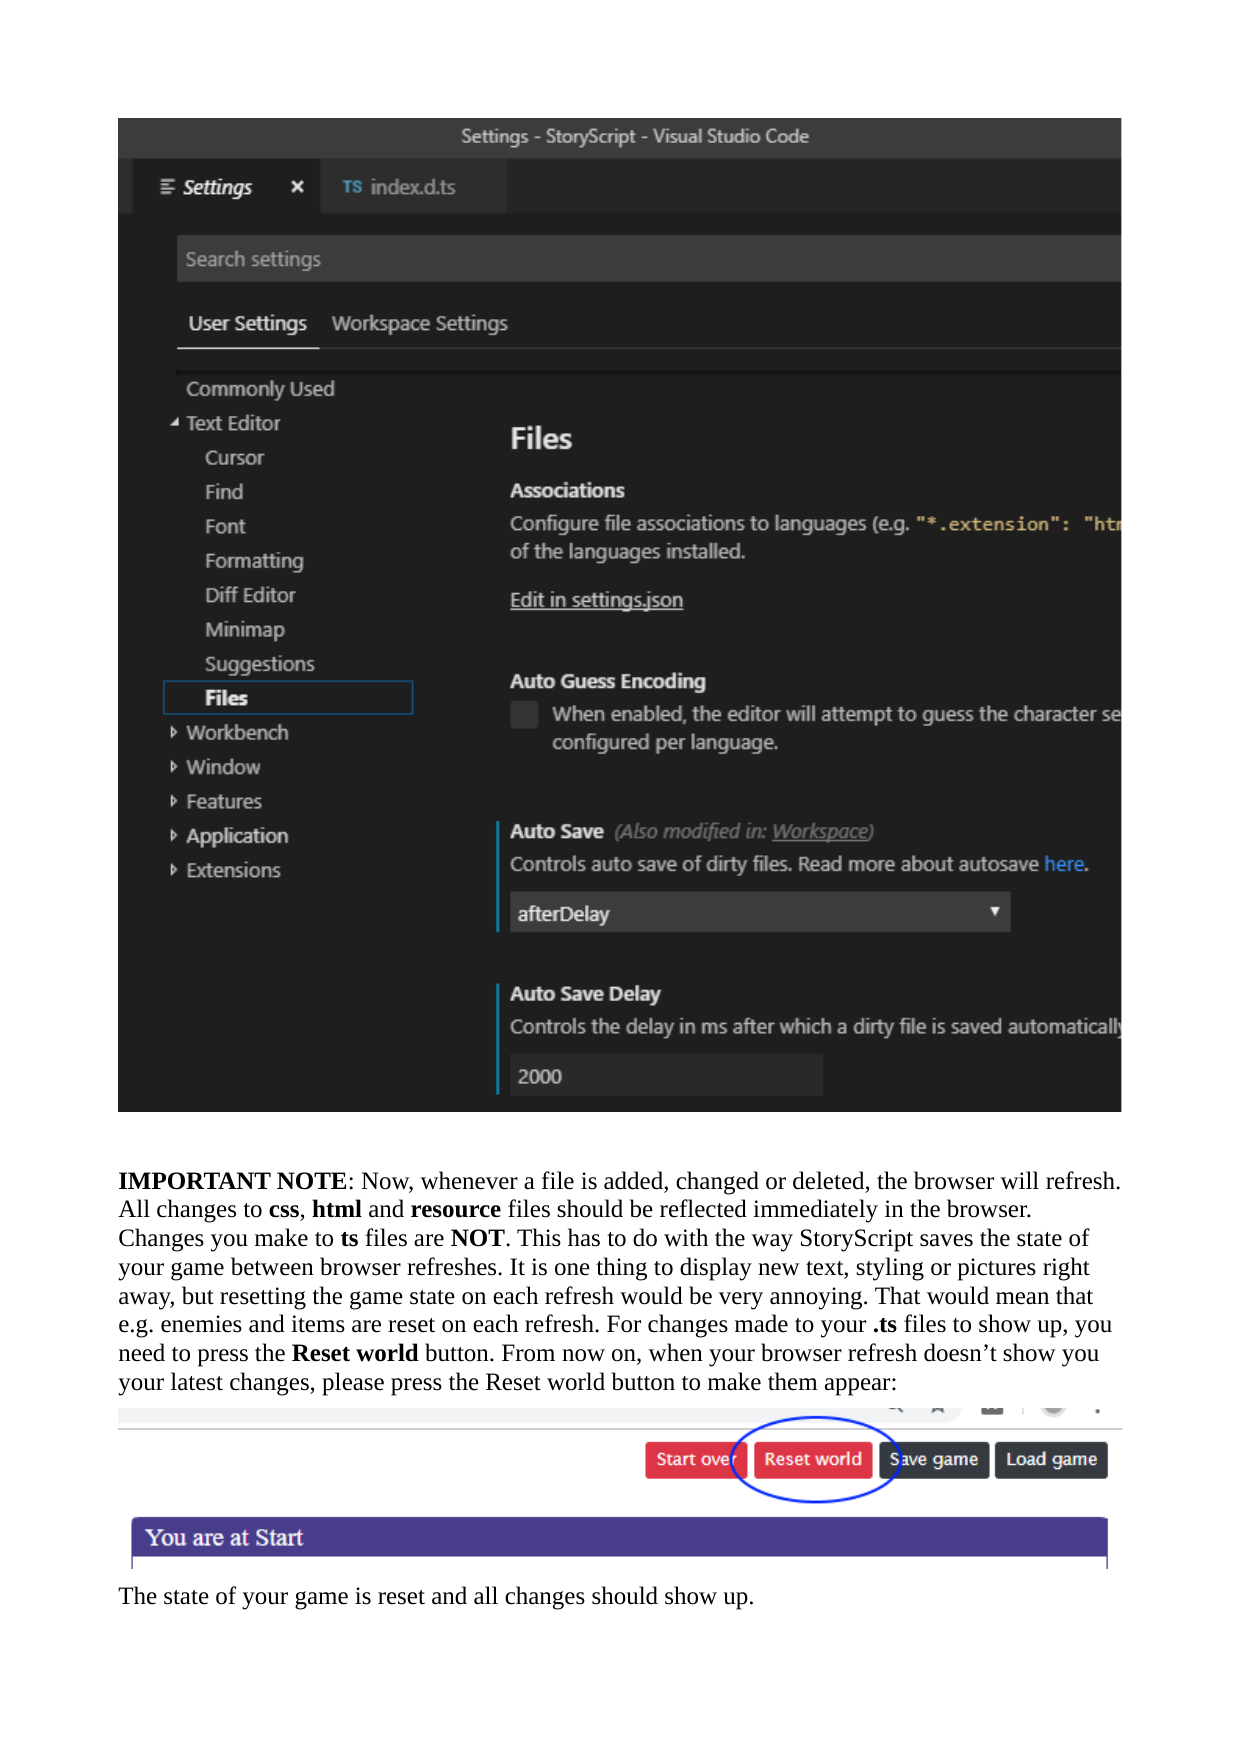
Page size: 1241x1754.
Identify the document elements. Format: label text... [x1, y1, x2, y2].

text IMPORTANT NOTE: Now, whenever a file is added, changed or deleted, the browser will refresh. All changes to css, html and resource files should be reflected immediately in the browser. Changes you make to ts files are NOT. This has to do with the way StoryScript saves the state of your game between browser refreshes. It is one thing to display new text, styling or pictures right away, but resetting the game state on each refresh would be very annoying. That would mean that e.g. enemies and items are reset on each refresh. For changes made to your .ts files to show up, you need to press the Reset world button. From now on, when your browser refresh doesn’t show you your latest changes, please press the Reset world button to make them appear: [118, 1166, 1122, 1396]
text The state of your game is reset and all changes should show up. [118, 1581, 1122, 1610]
